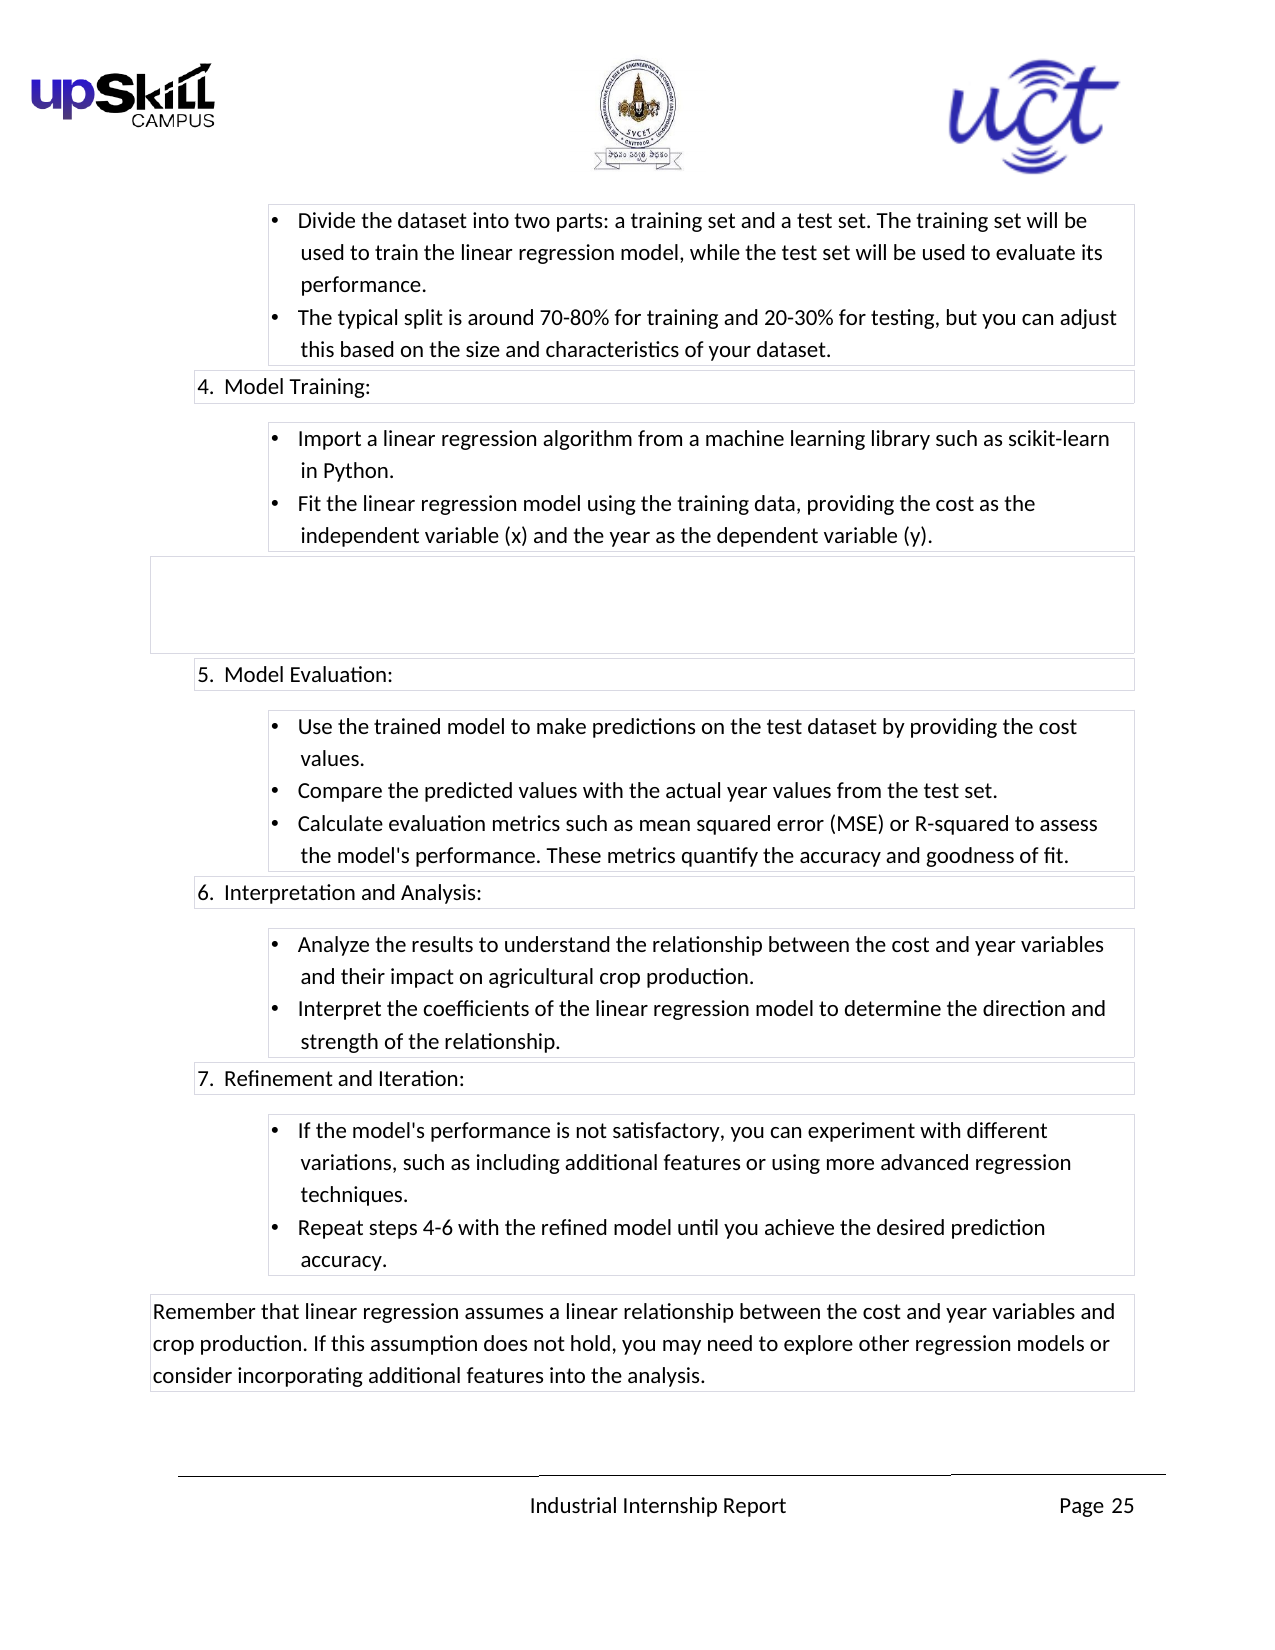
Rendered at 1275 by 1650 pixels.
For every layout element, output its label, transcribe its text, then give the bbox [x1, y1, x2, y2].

text Remember that linear regression assumes a linear relationship between the cost and year variables and crop production. If this assumption does not hold, you may need to explore other regression models or consider incorporating additional features into the analysis. [151, 1295, 1134, 1391]
list Interpret the coefficients of the linear regression model to determine the direction and strength of the relationship. [269, 992, 1134, 1057]
list Compare the predicted values with the actual year values from the test set. [269, 774, 1134, 804]
list Import a linear regression algorithm from a machine learning library such as scikit-learn in Python. [269, 423, 1134, 484]
list Analyze the results to understand the relationship between the cost and year variables and their impact on agricultural crop production. [269, 929, 1134, 990]
list Use the trained model to make predictions on the test dataset by providing the cost values. [269, 711, 1134, 772]
list Model Evaluation: [195, 659, 1134, 690]
list Fit the linear regression model using the training data, providing the cost as the independent variable (x) and the year as the dependent variable (y). [269, 486, 1134, 551]
list Refinement and Iteration: [195, 1063, 1134, 1094]
list Interpretation and Analysis: [195, 877, 1134, 908]
list If the model's performance is not satisfactory, you can experiment with different variations, such as including additional features or using more advanced regression techniques. [269, 1115, 1134, 1208]
list Calculate evaluation metrics such as mean squared error (MSE) or R-squared to assess the model's performance. These metrics quantify the accuracy and goodness of fit. [269, 806, 1134, 871]
list Repeat steps 4-6 with the refined model until you achieve the desired prediction accuracy. [269, 1210, 1134, 1275]
list The typical split is around 70-80% for training and 20-30% for testing, but you can adjust this based on the size and characteristics of your dataset. [269, 300, 1134, 365]
list Model Training: [195, 371, 1134, 403]
list Divide the dataset into two parts: a training set and a test set. The training set will be used to train the linear regression model, while the test set will be used to evaluate its performance. [269, 205, 1134, 299]
